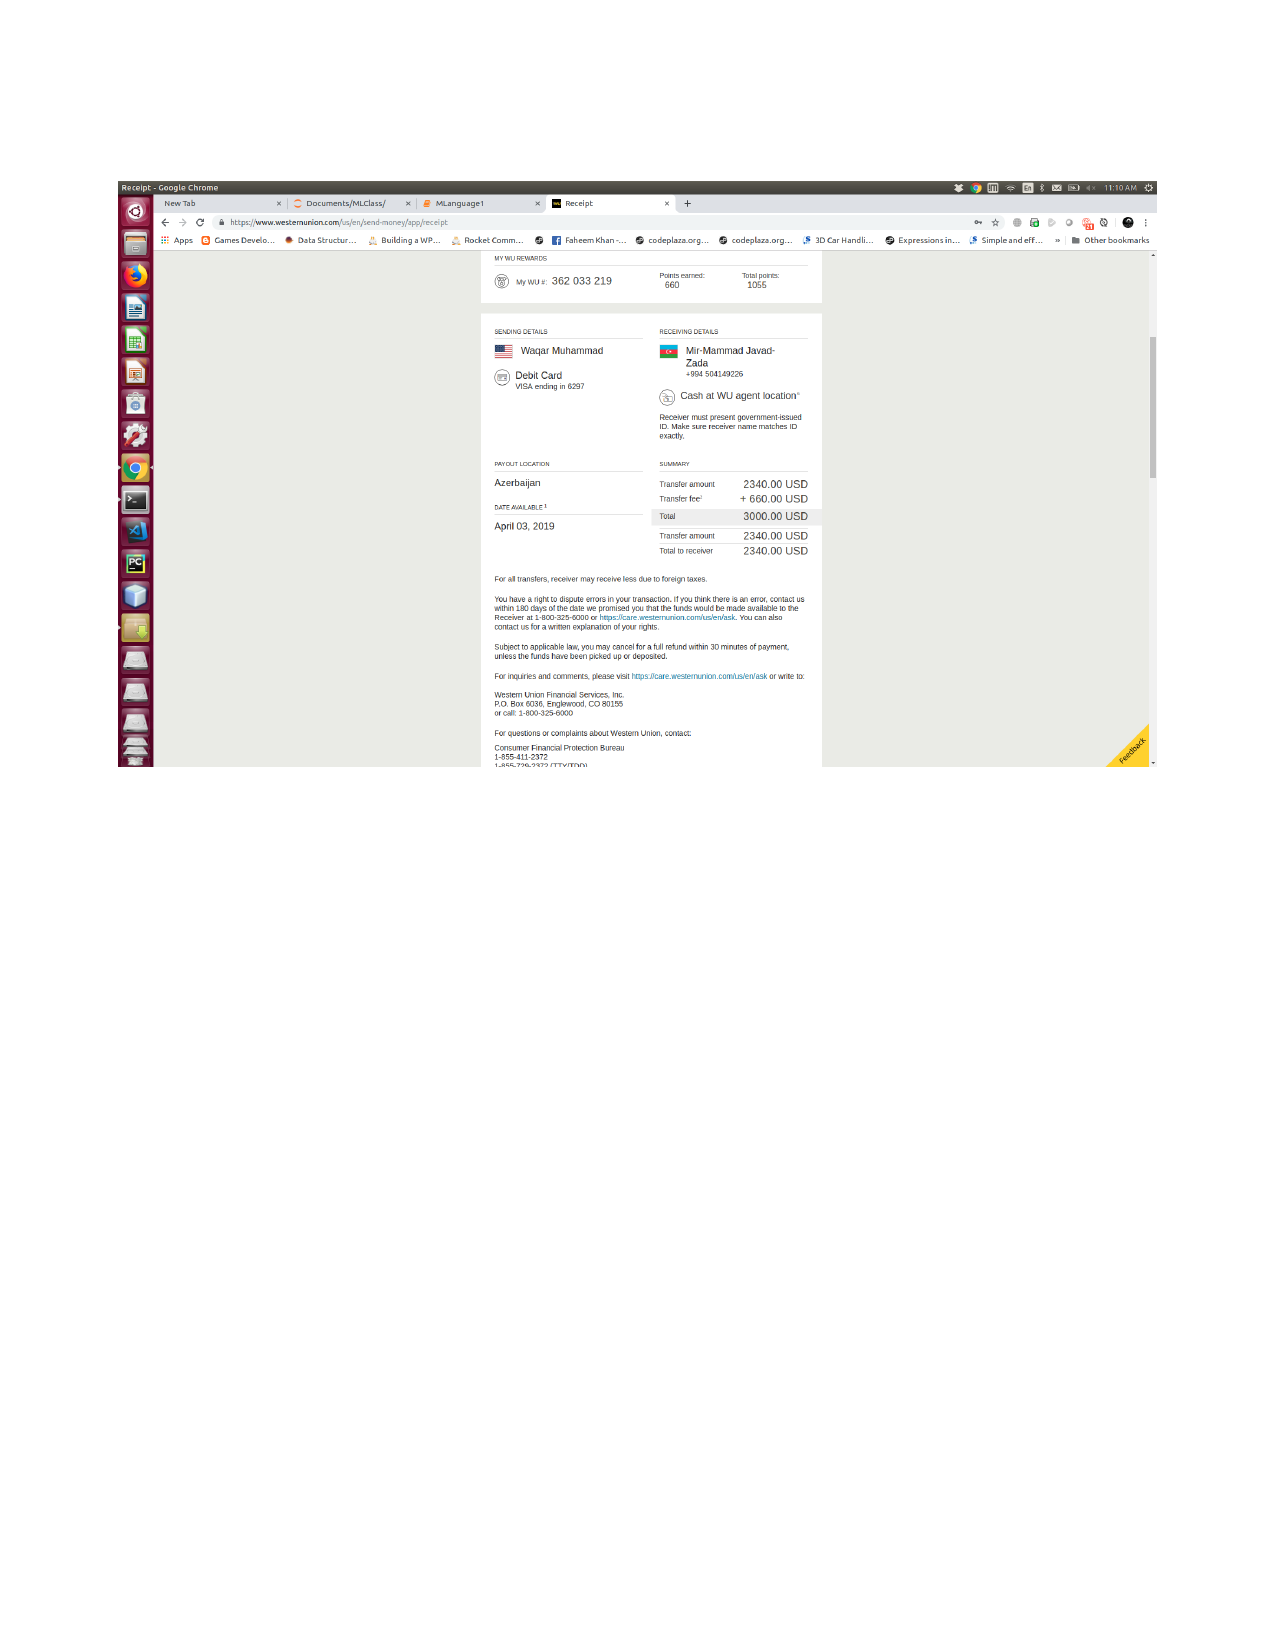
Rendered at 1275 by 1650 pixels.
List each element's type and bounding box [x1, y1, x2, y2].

picture [118, 181, 1157, 767]
